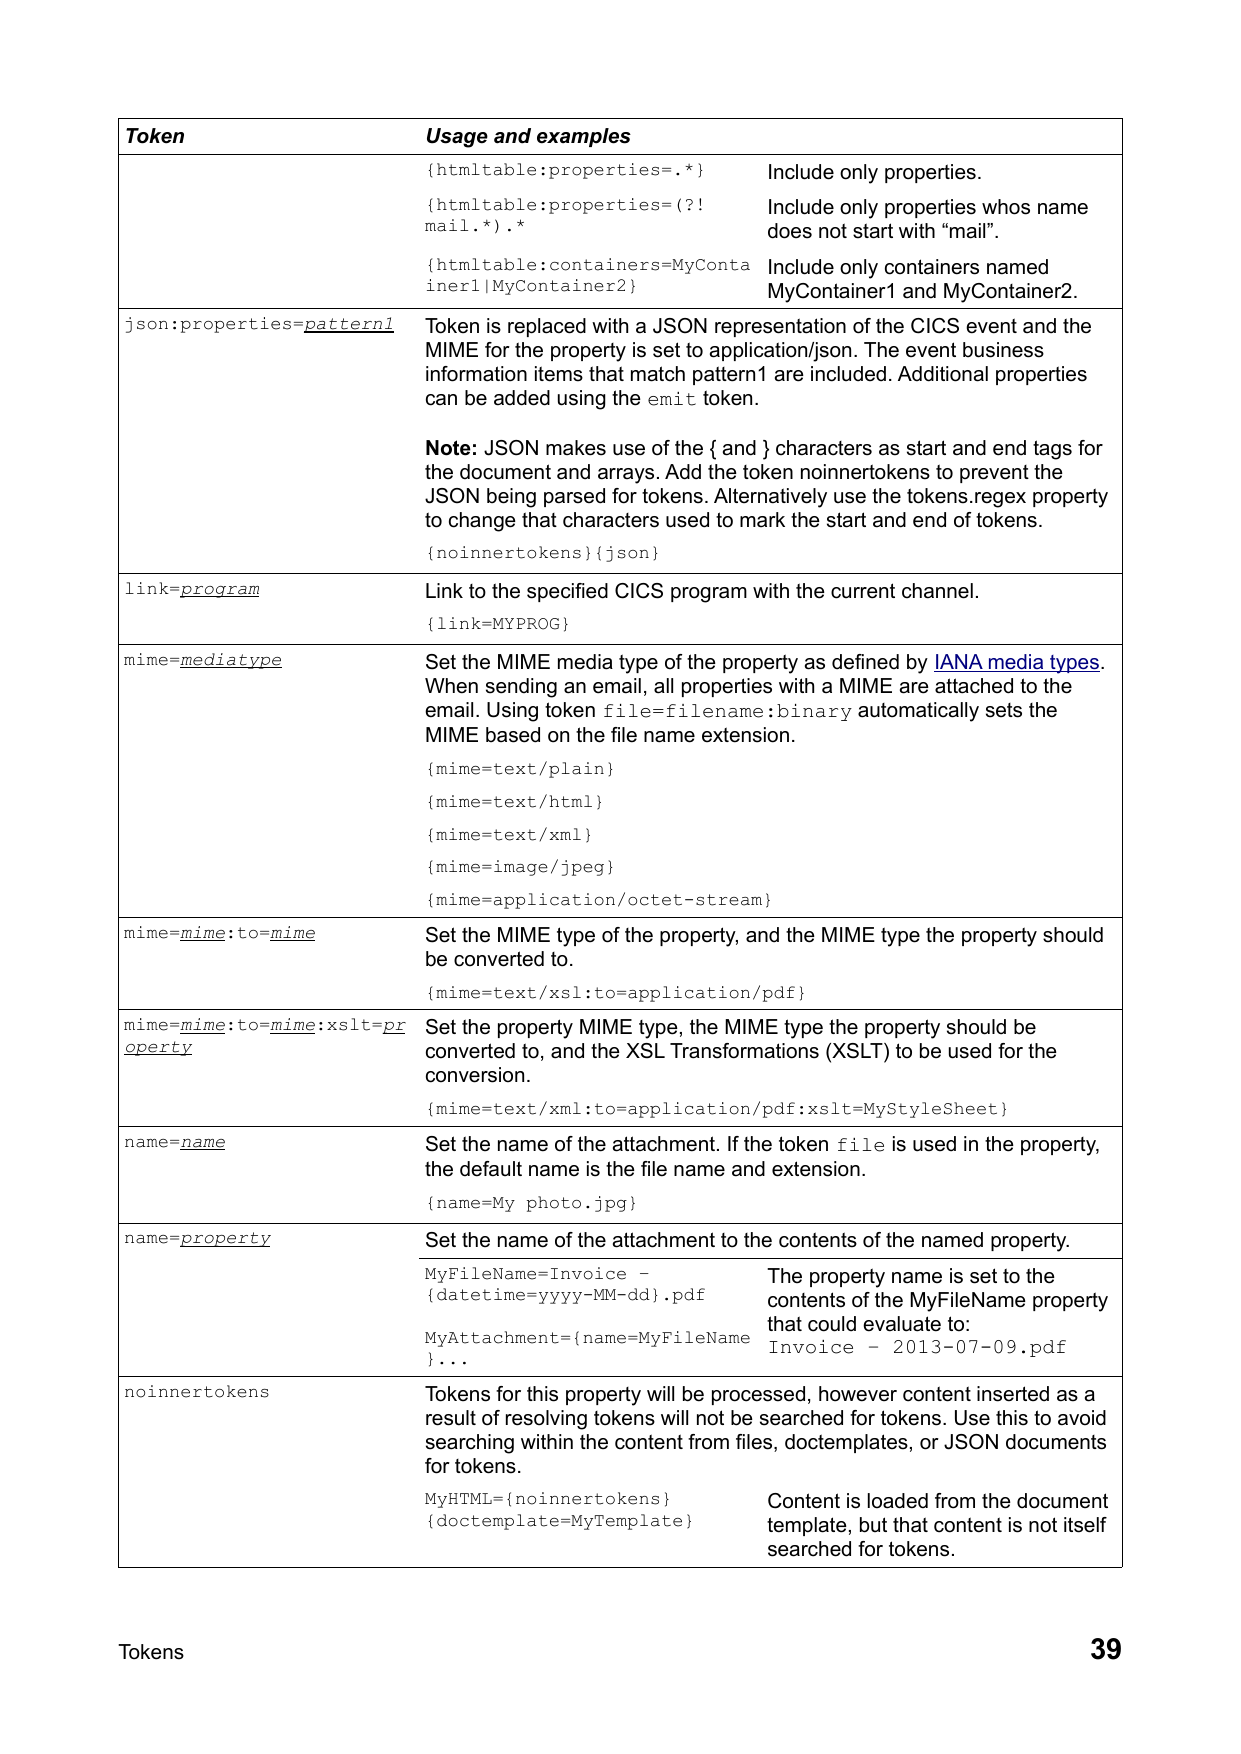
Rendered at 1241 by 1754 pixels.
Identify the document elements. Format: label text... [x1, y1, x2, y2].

table_cell {mime=text/plain} [419, 753, 1122, 786]
table_header Token [119, 119, 419, 154]
table_cell {name=My photo.jpg} [419, 1187, 761, 1222]
table_cell MyFileName=Invoice – {datetime=yyyy-MM-dd}.pdf MyAttachment={name=MyFileName}... [419, 1259, 761, 1376]
table_header Usage and examples [419, 119, 1122, 154]
table_cell mime=mediatype [119, 645, 419, 917]
table_cell name=name [119, 1127, 419, 1222]
table_cell link=program [119, 574, 419, 644]
table_cell [119, 155, 419, 308]
table_cell {htmltable:properties=.*} [419, 155, 761, 189]
table_cell [761, 537, 1122, 573]
table_cell {mime=image/jpeg} [419, 851, 1122, 884]
table_cell {noinnertokens}{json} [419, 537, 761, 573]
table_cell Set the name of the attachment. If the token file is used in the property, the default name is the file name and extension. [419, 1127, 1122, 1187]
table_cell Set the MIME media type of the property as defined by IANA media types. When sending an email, all properties with a MIME are attached to the email. Using token file=filename:binary automatically sets the MIME based on the file name extension. [419, 645, 1122, 753]
table_cell {htmltable:properties=(?!mail.*).* [419, 189, 761, 249]
table_cell name=property [119, 1224, 419, 1376]
table_cell Set the property MIME type, the MIME type the property should be converted to, and the XSL Transformations (XSLT) to be used for the conversion. [419, 1010, 1122, 1093]
table_cell {mime=application/octet-stream} [419, 884, 1122, 917]
table_cell {htmltable:containers=MyContainer1|MyContainer2} [419, 249, 761, 308]
table_cell {mime=text/xml:to=application/pdf:xslt=MyStyleSheet} [419, 1093, 1122, 1126]
table_cell Content is loaded from the document template, but that content is not itself searched for tokens. [761, 1483, 1122, 1567]
table_cell Set the MIME type of the property, and the MIME type the property should be converted to. [419, 918, 1122, 977]
table_cell [761, 1187, 1122, 1222]
table_cell mime=mime:to=mime:xslt=property [119, 1010, 419, 1126]
table_cell json:properties=pattern1 [119, 309, 419, 573]
table_cell Set the name of the attachment to the contents of the named property. [419, 1224, 1122, 1258]
table_cell {mime=text/xsl:to=application/pdf} [419, 977, 1122, 1009]
table_cell The property name is set to the contents of the MyFileName property that could evaluate to: Invoice – 2013-07-09.pdf [761, 1259, 1122, 1376]
table_cell Include only properties whos name does not start with “mail”. [761, 189, 1122, 249]
table_cell Tokens for this property will be processed, however content inserted as a result of resolving tokens will not be searched for tokens. Use this to avoid searching within the content from files, doctemplates, or JSON documents for tokens. [419, 1377, 1122, 1483]
table_cell {link=MYPROG} [419, 608, 761, 644]
table_cell Include only properties. [761, 155, 1122, 189]
table_cell {mime=text/xml} [419, 819, 1122, 851]
table_cell Link to the specified CICS program with the current channel. [419, 574, 1122, 608]
table_cell MyHTML={noinnertokens}{doctemplate=MyTemplate} [419, 1483, 761, 1567]
table_cell Token is replaced with a JSON representation of the CICS event and the MIME for the property is set to application/json. The event business information items that match pattern1 are included. Additional properties can be added using the emit token. Note: JSON makes use of the { and } characters as start and end tags for the document and arrays. Add the token noinnertokens to prevent the JSON being parsed for tokens. Alternatively use the tokens.regex property to change that characters used to mark the start and end of tokens. [419, 309, 1122, 537]
table_cell {mime=text/html} [419, 786, 1122, 819]
table_cell mime=mime:to=mime [119, 918, 419, 1009]
table_cell Include only containers named MyContainer1 and MyContainer2. [761, 249, 1122, 308]
table_cell [761, 608, 1122, 644]
table_cell noinnertokens [119, 1377, 419, 1567]
